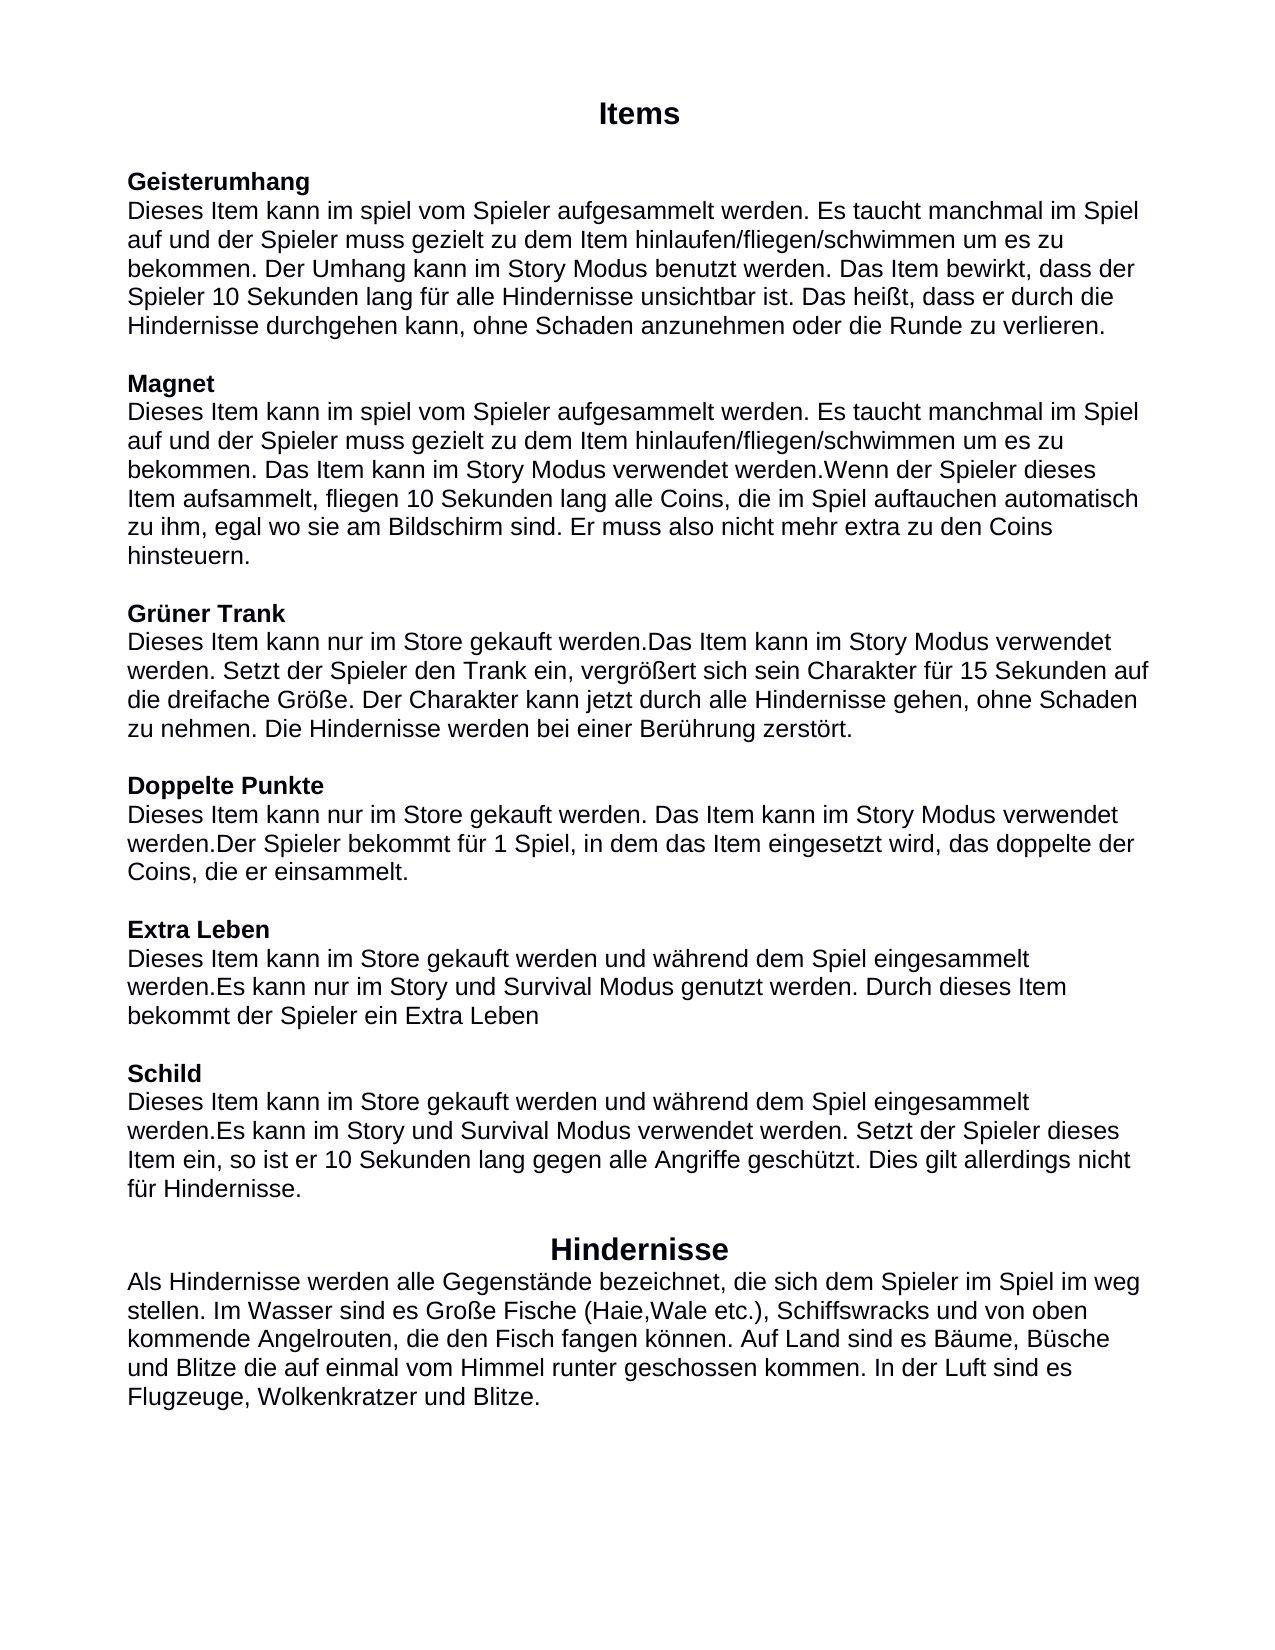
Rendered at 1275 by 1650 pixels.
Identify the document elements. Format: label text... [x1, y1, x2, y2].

text Als Hindernisse werden alle Gegenstände bezeichnet, die sich dem Spieler im Spiel im weg stellen. Im Wasser sind es Große Fische (Haie,Wale etc.), Schiffswracks und von oben kommende Angelrouten, die den Fisch fangen können. Auf Land sind es Bäume, Büsche und Blitze die auf einmal vom Himmel runter geschossen kommen. In der Luft sind es Flugzeuge, Wolkenkratzer und Blitze. [127, 1267, 1152, 1411]
text Hindernisse [127, 1231, 1152, 1267]
text Grüner Trank [127, 598, 1152, 627]
text Dieses Item kann nur im Store gekauft werden.Das Item kann im Story Modus verwendet werden. Setzt der Spieler den Trank ein, vergrößert sich sein Charakter für 15 Sekunden auf die dreifache Größe. Der Charakter kann jetzt durch alle Hindernisse gehen, ohne Schaden zu nehmen. Die Hindernisse werden bei einer Berührung zerstört. [127, 627, 1152, 742]
text Schild [127, 1058, 1152, 1087]
text Dieses Item kann im spiel vom Spieler aufgesammelt werden. Es taucht manchmal im Spiel auf und der Spieler muss gezielt zu dem Item hinlaufen/fliegen/schwimmen um es zu bekommen. Das Item kann im Story Modus verwendet werden.Wenn der Spieler dieses Item aufsammelt, fliegen 10 Sekunden lang alle Coins, die im Spiel auftauchen automatisch zu ihm, egal wo sie am Bildschirm sind. Er muss also nicht mehr extra zu den Coins hinsteuern. [127, 397, 1152, 570]
text Dieses Item kann nur im Store gekauft werden. Das Item kann im Story Modus verwendet werden.Der Spieler bekommt für 1 Spiel, in dem das Item eingesetzt wird, das doppelte der Coins, die er einsammelt. [127, 800, 1152, 886]
text Dieses Item kann im Store gekauft werden und während dem Spiel eingesammelt werden.Es kann im Story und Survival Modus verwendet werden. Setzt der Spieler dieses Item ein, so ist er 10 Sekunden lang gegen alle Angriffe geschützt. Dies gilt allerdings nicht für Hindernisse. [127, 1087, 1152, 1202]
text Magnet [127, 368, 1152, 397]
text Doppelte Punkte [127, 771, 1152, 800]
text Dieses Item kann im spiel vom Spieler aufgesammelt werden. Es taucht manchmal im Spiel auf und der Spieler muss gezielt zu dem Item hinlaufen/fliegen/schwimmen um es zu bekommen. Der Umhang kann im Story Modus benutzt werden. Das Item bewirkt, dass der Spieler 10 Sekunden lang für alle Hindernisse unsichtbar ist. Das heißt, dass er durch die Hindernisse durchgehen kann, ohne Schaden anzunehmen oder die Runde zu verlieren. [127, 196, 1152, 340]
text Items [127, 95, 1152, 131]
text Extra Leben [127, 915, 1152, 943]
text Dieses Item kann im Store gekauft werden und während dem Spiel eingesammelt werden.Es kann nur im Story und Survival Modus genutzt werden. Durch dieses Item bekommt der Spieler ein Extra Leben [127, 943, 1152, 1030]
text Geisterumhang [127, 167, 1152, 196]
